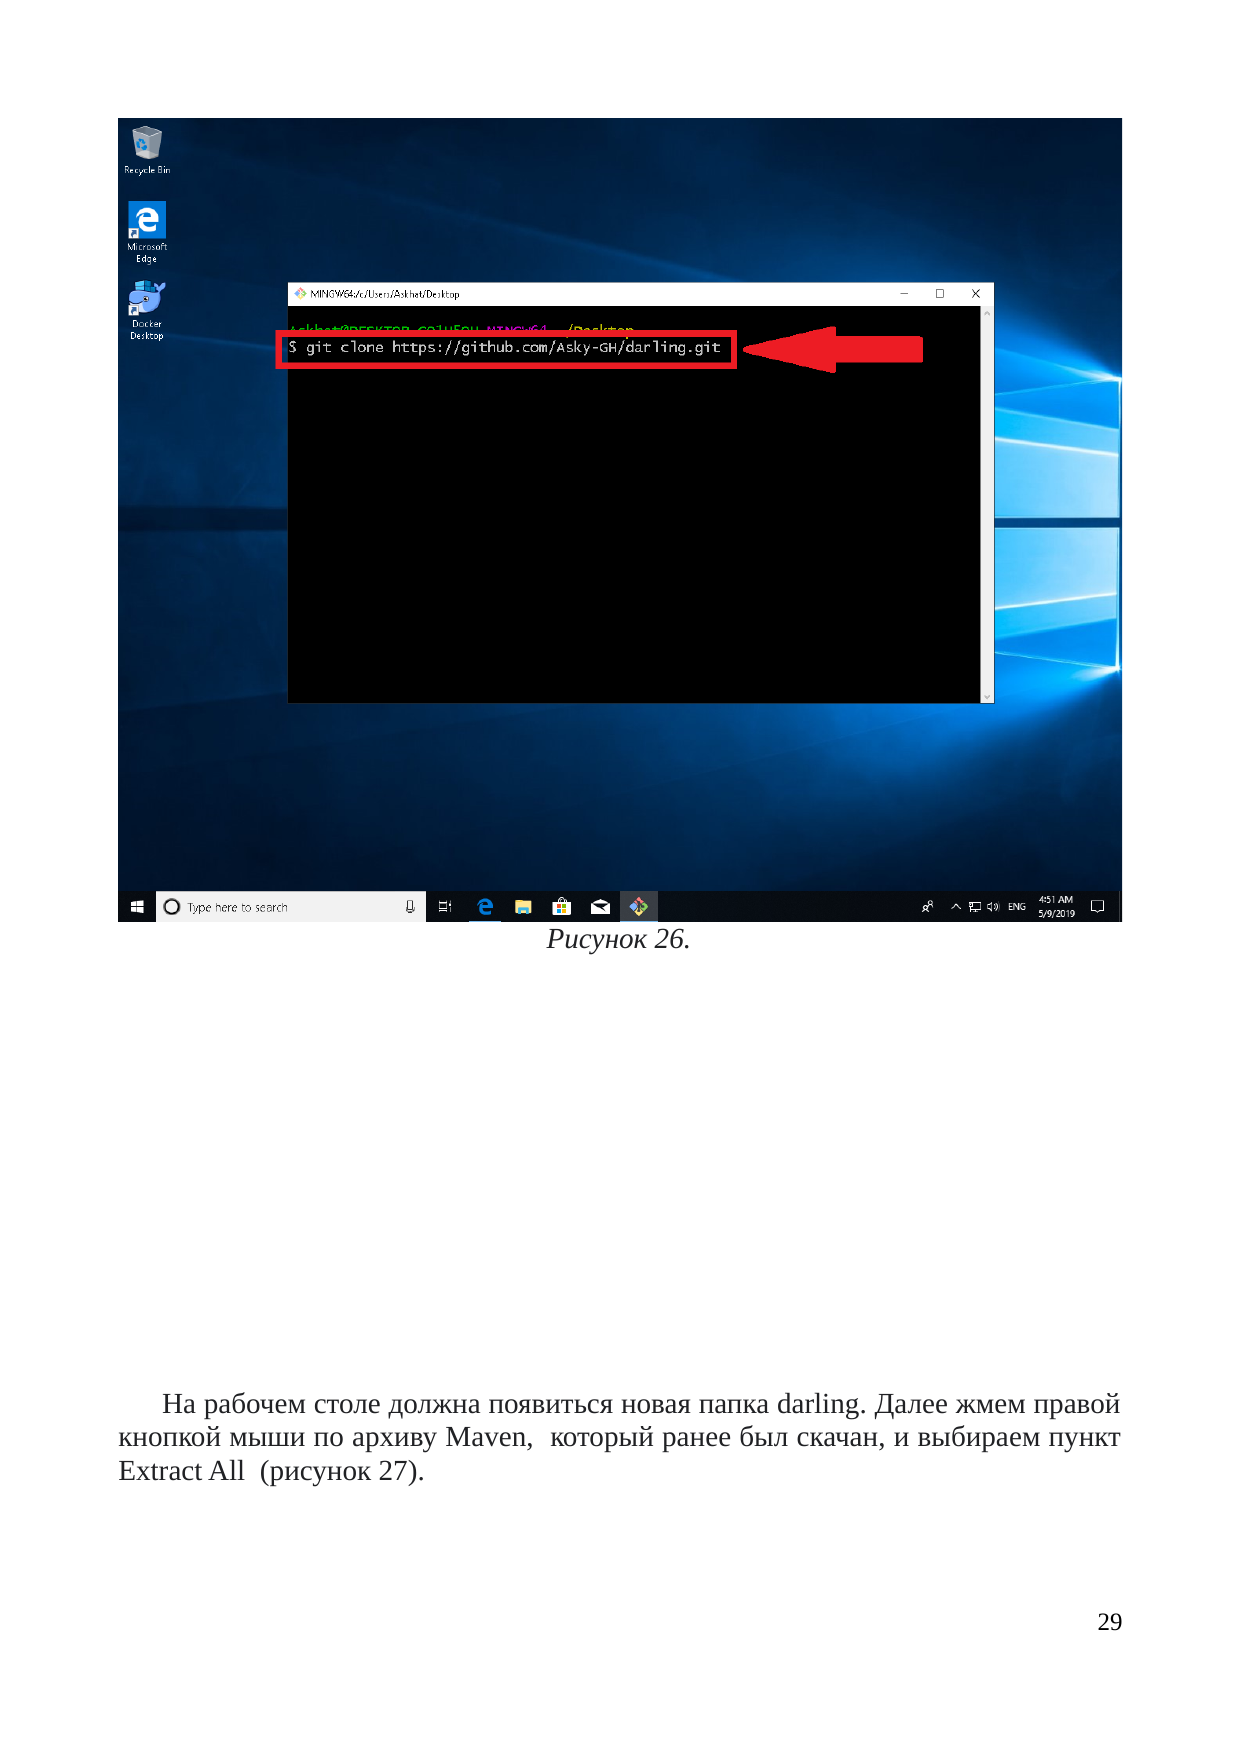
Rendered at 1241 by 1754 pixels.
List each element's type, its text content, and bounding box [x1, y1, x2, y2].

picture [118, 118, 1123, 922]
text На рабочем столе должна появиться новая папка darling. Далее жмем правой кнопкой мыши по архиву Maven, который ранее был скачан, и выбираем пункт Extract All (рисунок 27). [118, 1386, 1122, 1487]
text Рисунок 26. [118, 922, 1122, 955]
